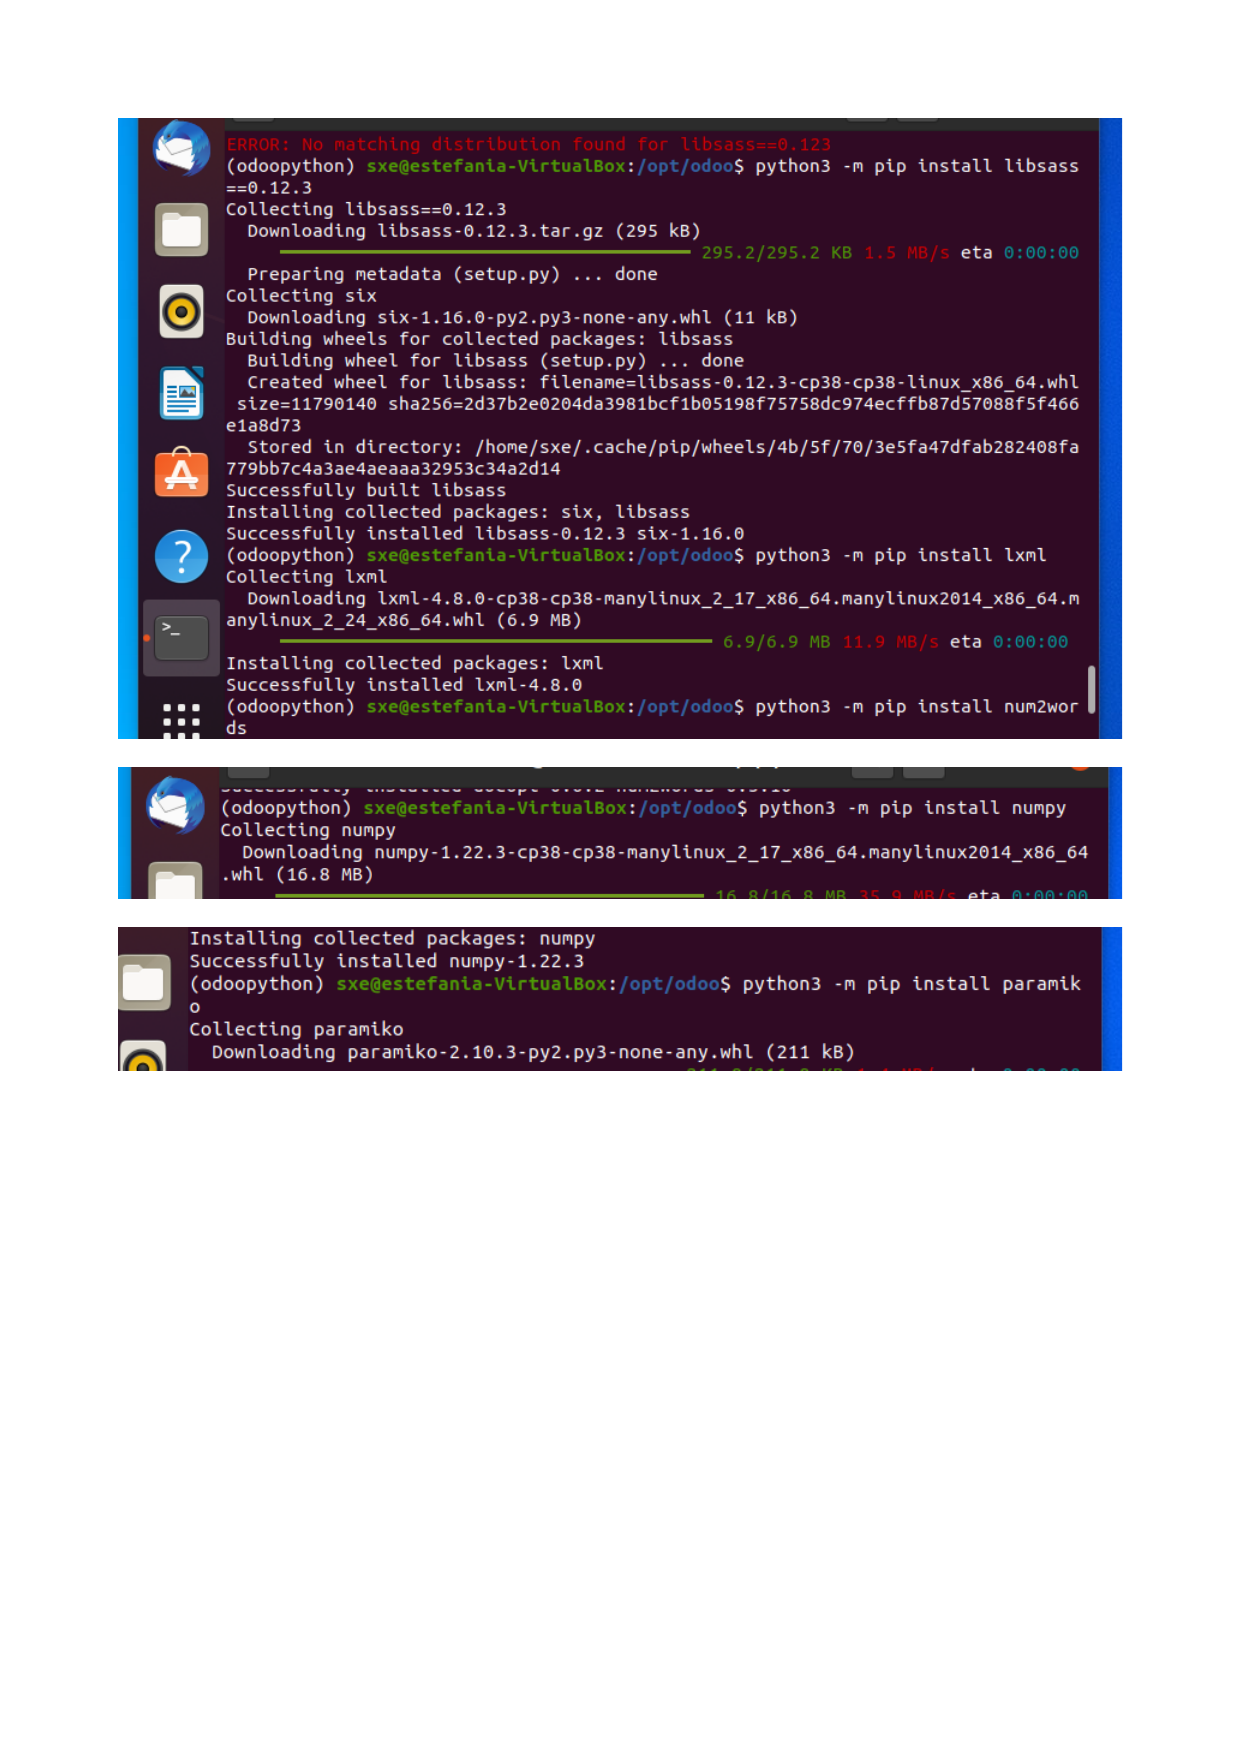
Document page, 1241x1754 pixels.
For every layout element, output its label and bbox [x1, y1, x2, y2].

picture [118, 927, 1123, 1071]
picture [118, 118, 1123, 739]
picture [118, 767, 1123, 899]
